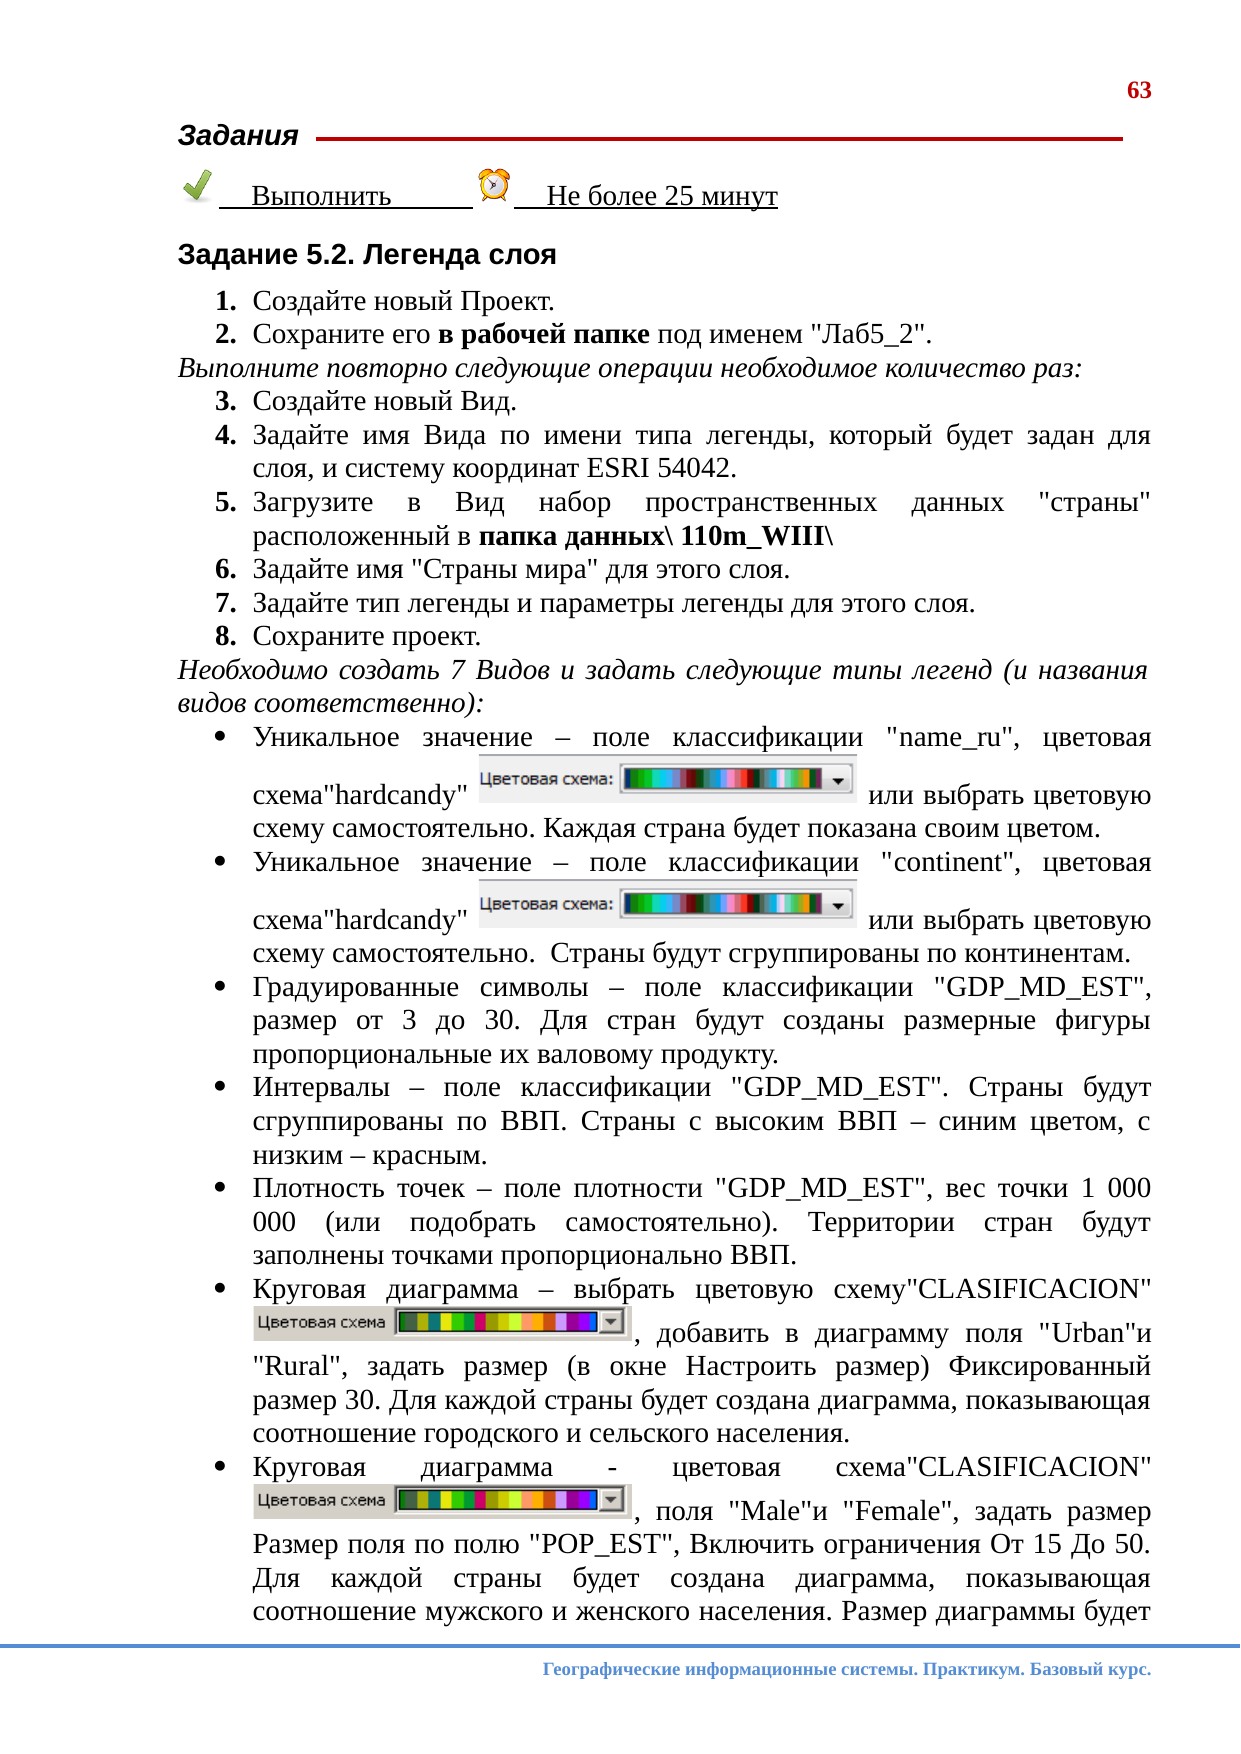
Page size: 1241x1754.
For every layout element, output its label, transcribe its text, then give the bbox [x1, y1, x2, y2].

list Уникальное значение – поле классификации "continent", цветовая схема"hardcandy" или выбрать цветовую схему самостоятельно. Страны будут сгруппированы по континентам. [215, 844, 1152, 969]
list Круговая диаграмма – выбрать цветовую схему"CLASIFICACION" , добавить в диаграмму поля "Urban"и "Rural", задать размер (в окне Настроить размер) Фиксированный размер 30. Для каждой страны будет создана диаграмма, показывающая соотношение городского и сельского населения. [215, 1271, 1152, 1449]
picture [253, 1484, 632, 1519]
list Задайте имя Вида по имени типа легенды, который будет задан для слоя, и систему координат ESRI 54042. [215, 417, 1152, 484]
list Создайте новый Проект. [215, 283, 1152, 316]
list Уникальное значение – поле классификации "name_ru", цветовая схема"hardcandy" или выбрать цветовую схему самостоятельно. Каждая страна будет показана своим цветом. [215, 719, 1152, 844]
list Задайте тип легенды и параметры легенды для этого слоя. [215, 585, 1152, 618]
picture [178, 165, 217, 204]
picture [478, 879, 858, 928]
list Круговая диаграмма - цветовая схема"CLASIFICACION" , поля "Male"и "Female", задать размер Размер поля по полю "POP_EST", Включить ограничения От 15 До 50. Для каждой страны будет создана диаграмма, показывающая соотношение мужского и женского населения. Размер диаграммы будет [215, 1449, 1152, 1627]
picture [478, 754, 858, 803]
list Интервалы – поле классификации "GDP_MD_EST". Страны будут сгруппированы по ВВП. Страны с высоким ВВП – синим цветом, с низким – красным. [215, 1069, 1152, 1170]
list Плотность точек – поле плотности "GDP_MD_EST", вес точки 1 000 000 (или подобрать самостоятельно). Территории стран будут заполнены точками пропорционально ВВП. [215, 1170, 1152, 1271]
list Загрузите в Вид набор пространственных данных "страны" расположенный в папка данных\ 110m_WIII\ [215, 484, 1152, 551]
text Выполните повторно следующие операции необходимое количество раз: [177, 350, 1152, 383]
text Выполнить Не более 25 минут [177, 164, 1152, 212]
picture [474, 165, 513, 204]
list Задайте имя "Страны мира" для этого слоя. [215, 551, 1152, 585]
subtitle Задание 5.2. Легенда слоя [177, 237, 1152, 270]
list Градуированные символы – поле классификации "GDP_MD_EST", размер от 3 до 30. Для стран будут созданы размерные фигуры пропорциональные их валовому продукту. [215, 969, 1152, 1069]
list Создайте новый Вид. [215, 383, 1152, 417]
text Необходимо создать 7 Видов и задать следующие типы легенд (и названия видов соответственно): [177, 652, 1152, 719]
list Сохраните проект. [215, 618, 1152, 652]
list Сохраните его в рабочей папке под именем "Лаб5_2". [215, 316, 1152, 350]
picture [253, 1306, 632, 1341]
subtitle Задания [177, 118, 1152, 152]
